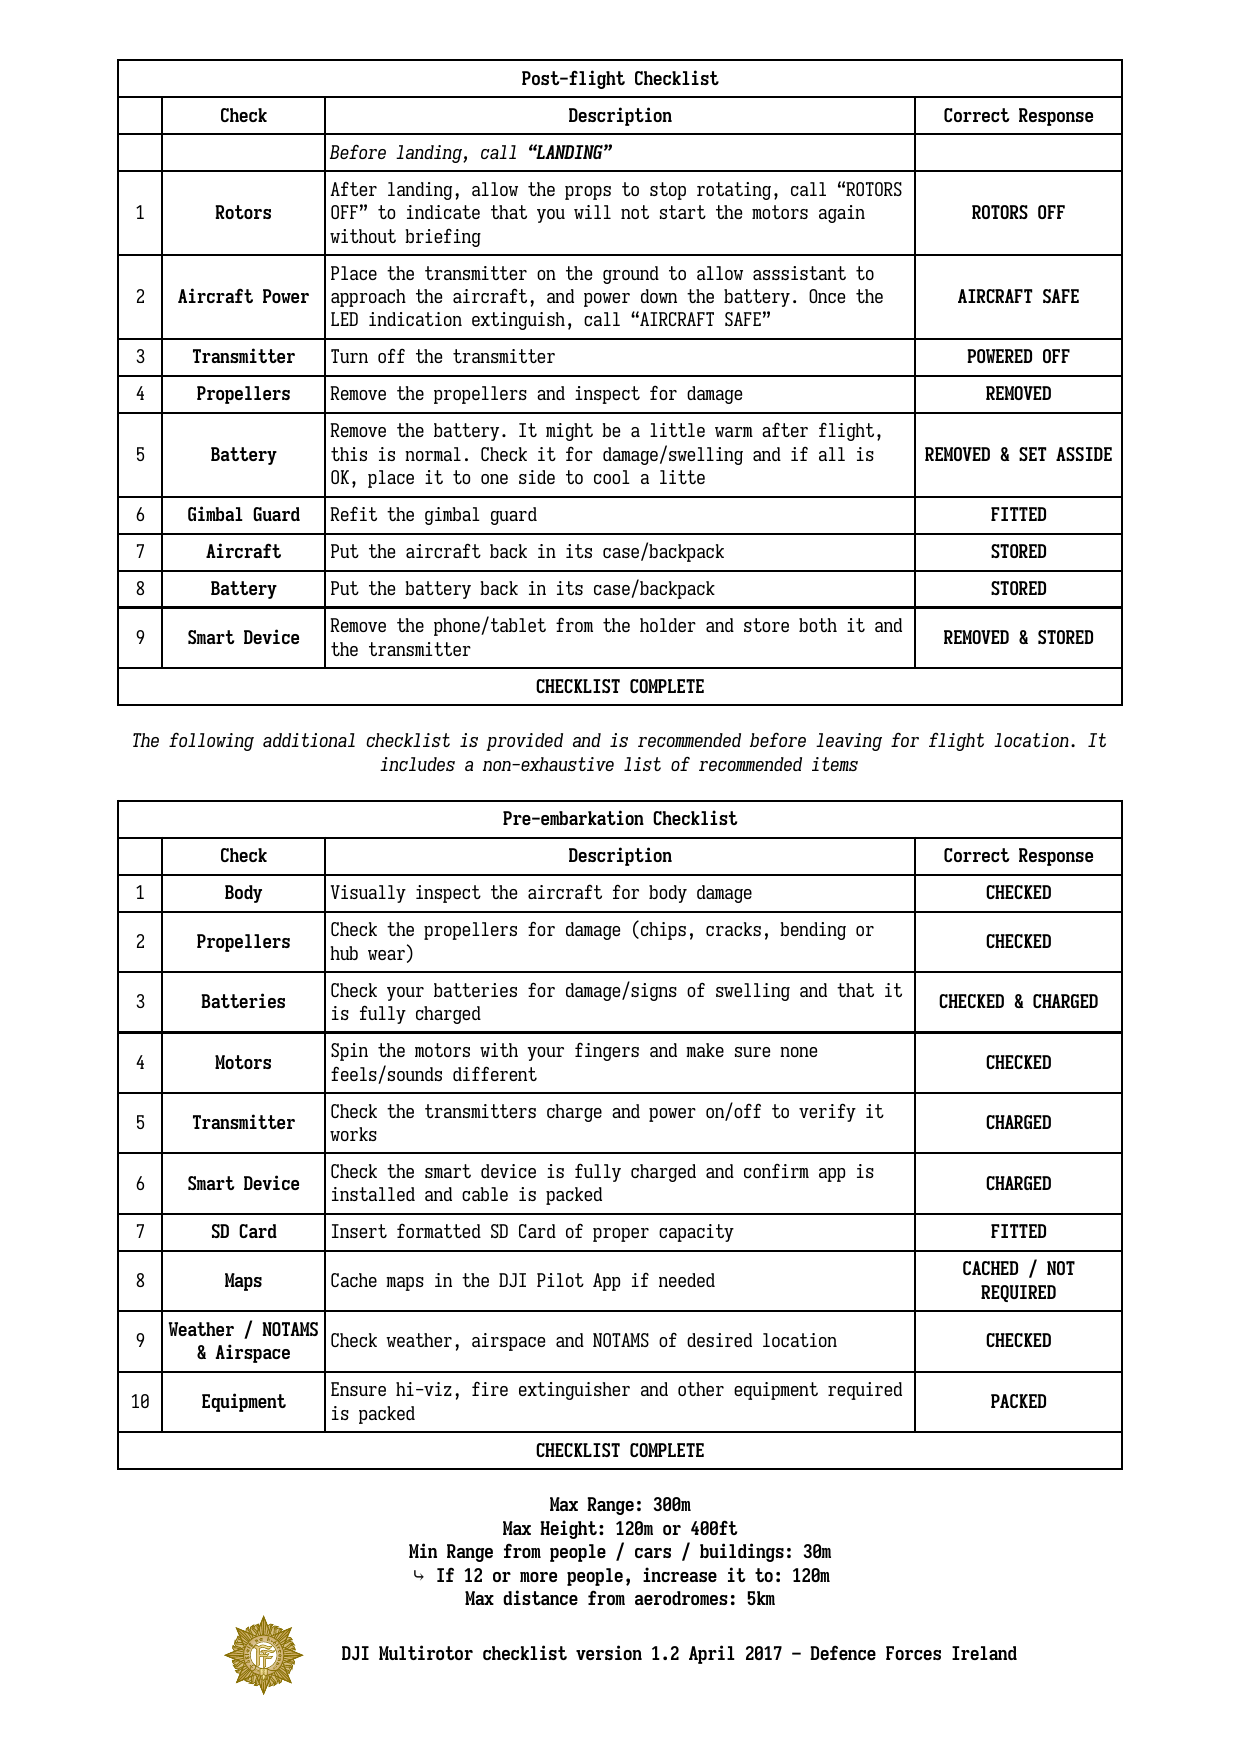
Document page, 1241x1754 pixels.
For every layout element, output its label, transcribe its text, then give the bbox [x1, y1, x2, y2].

table_cell SD Card [163, 1215, 324, 1250]
table_header Pre-embarkation Checklist [119, 802, 1121, 837]
table_cell CHECKED [916, 1034, 1121, 1092]
table_cell Check the smart device is fully charged and confirm app is installed and cable is packed [326, 1154, 914, 1213]
table_cell FITTED [916, 1215, 1121, 1250]
table_cell Check the transmitters charge and power on/off to verify it works [326, 1094, 914, 1152]
table_cell Maps [163, 1252, 324, 1310]
table_cell Check your batteries for damage/signs of swelling and that it is fully charged [326, 973, 914, 1031]
table_cell [916, 135, 1121, 170]
table_cell CHARGED [916, 1154, 1121, 1213]
table_cell 4 [119, 1034, 161, 1092]
table_cell Description [326, 839, 914, 874]
table_cell Propellers [163, 913, 324, 971]
table_cell Ensure hi-viz, fire extinguisher and other equipment required is packed [326, 1373, 914, 1431]
table_cell Rotors [163, 172, 324, 254]
table_cell [119, 98, 161, 133]
table_cell CHECKED [916, 876, 1121, 911]
table_cell 7 [119, 1215, 161, 1250]
table_cell Correct Response [916, 98, 1121, 133]
table_cell Put the aircraft back in its case/backpack [326, 535, 914, 569]
table_cell Smart Device [163, 1154, 324, 1213]
table_cell Place the transmitter on the ground to allow asssistant to approach the aircraft, and power down the battery. Once the LED indication extinguish, call “AIRCRAFT SAFE” [326, 256, 914, 338]
table_cell Transmitter [163, 1094, 324, 1152]
table_cell Description [326, 98, 914, 133]
table_cell Smart Device [163, 609, 324, 667]
table_cell 5 [119, 1094, 161, 1152]
table_cell Refit the gimbal guard [326, 498, 914, 532]
table_cell Weather / NOTAMS & Airspace [163, 1312, 324, 1371]
table_cell 8 [119, 572, 161, 606]
table_cell CHECKED [916, 1312, 1121, 1371]
table_cell REMOVED [916, 377, 1121, 412]
table_cell STORED [916, 572, 1121, 606]
table_cell 8 [119, 1252, 161, 1310]
table_cell FITTED [916, 498, 1121, 532]
text Max Range: 300m [118, 1493, 1122, 1517]
table_cell 2 [119, 256, 161, 338]
table_cell Visually inspect the aircraft for body damage [326, 876, 914, 911]
table_cell Transmitter [163, 340, 324, 375]
table_cell Check weather, airspace and NOTAMS of desired location [326, 1312, 914, 1371]
table_cell Check [163, 98, 324, 133]
table_cell Check [163, 839, 324, 874]
table_cell 1 [119, 876, 161, 911]
text Max Height: 120m or 400ft [118, 1517, 1122, 1540]
table_cell Body [163, 876, 324, 911]
table_cell 5 [119, 414, 161, 496]
table_cell 2 [119, 913, 161, 971]
table_cell REMOVED & STORED [916, 609, 1121, 667]
table_cell [163, 135, 324, 170]
table_cell ROTORS OFF [916, 172, 1121, 254]
table_cell Equipment [163, 1373, 324, 1431]
text ⤷ If 12 or more people, increase it to: 120m [118, 1564, 1122, 1587]
table_cell CHECKED [916, 913, 1121, 971]
table_cell CHECKLIST COMPLETE [119, 669, 1121, 704]
table_cell 9 [119, 1312, 161, 1371]
table_cell 7 [119, 535, 161, 569]
table_cell Battery [163, 572, 324, 606]
text Min Range from people / cars / buildings: 30m [118, 1540, 1122, 1564]
table_cell Motors [163, 1034, 324, 1092]
table_cell Propellers [163, 377, 324, 412]
table_cell Correct Response [916, 839, 1121, 874]
table_cell Spin the motors with your fingers and make sure none feels/sounds different [326, 1034, 914, 1092]
table_cell 4 [119, 377, 161, 412]
table_cell CHARGED [916, 1094, 1121, 1152]
table_cell Check the propellers for damage (chips, cracks, bending or hub wear) [326, 913, 914, 971]
table_cell [119, 135, 161, 170]
table_cell Insert formatted SD Card of proper capacity [326, 1215, 914, 1250]
table_cell Turn off the transmitter [326, 340, 914, 375]
table_cell 3 [119, 340, 161, 375]
table_cell POWERED OFF [916, 340, 1121, 375]
table_cell Put the battery back in its case/backpack [326, 572, 914, 606]
table_cell After landing, allow the props to stop rotating, call “ROTORS OFF” to indicate that you will not start the motors again without briefing [326, 172, 914, 254]
table_cell AIRCRAFT SAFE [916, 256, 1121, 338]
table_cell Aircraft Power [163, 256, 324, 338]
table_cell 6 [119, 498, 161, 532]
table_cell Battery [163, 414, 324, 496]
text Max distance from aerodromes: 5km [118, 1587, 1122, 1611]
table_cell Batteries [163, 973, 324, 1031]
table_cell Remove the phone/tablet from the holder and store both it and the transmitter [326, 609, 914, 667]
text The following additional checklist is provided and is recommended before leaving for flight location. It includes a non-exhaustive list of recommended items [118, 729, 1122, 776]
table_cell REMOVED & SET ASSIDE [916, 414, 1121, 496]
table_cell Aircraft [163, 535, 324, 569]
table_cell 3 [119, 973, 161, 1031]
table_cell CHECKLIST COMPLETE [119, 1433, 1121, 1468]
table_header Post-flight Checklist [119, 61, 1121, 96]
table_cell Remove the propellers and inspect for damage [326, 377, 914, 412]
table_cell PACKED [916, 1373, 1121, 1431]
table_cell CACHED / NOT REQUIRED [916, 1252, 1121, 1310]
table_cell Gimbal Guard [163, 498, 324, 532]
table_cell Cache maps in the DJI Pilot App if needed [326, 1252, 914, 1310]
table_cell CHECKED & CHARGED [916, 973, 1121, 1031]
table_cell 6 [119, 1154, 161, 1213]
table_cell Remove the battery. It might be a little warm after flight, this is normal. Check it for damage/swelling and if all is OK, place it to one side to cool a litte [326, 414, 914, 496]
table_cell [119, 839, 161, 874]
table_cell 1 [119, 172, 161, 254]
table_cell 9 [119, 609, 161, 667]
table_cell Before landing, call “LANDING” [326, 135, 914, 170]
table_cell 10 [119, 1373, 161, 1431]
table_cell STORED [916, 535, 1121, 569]
